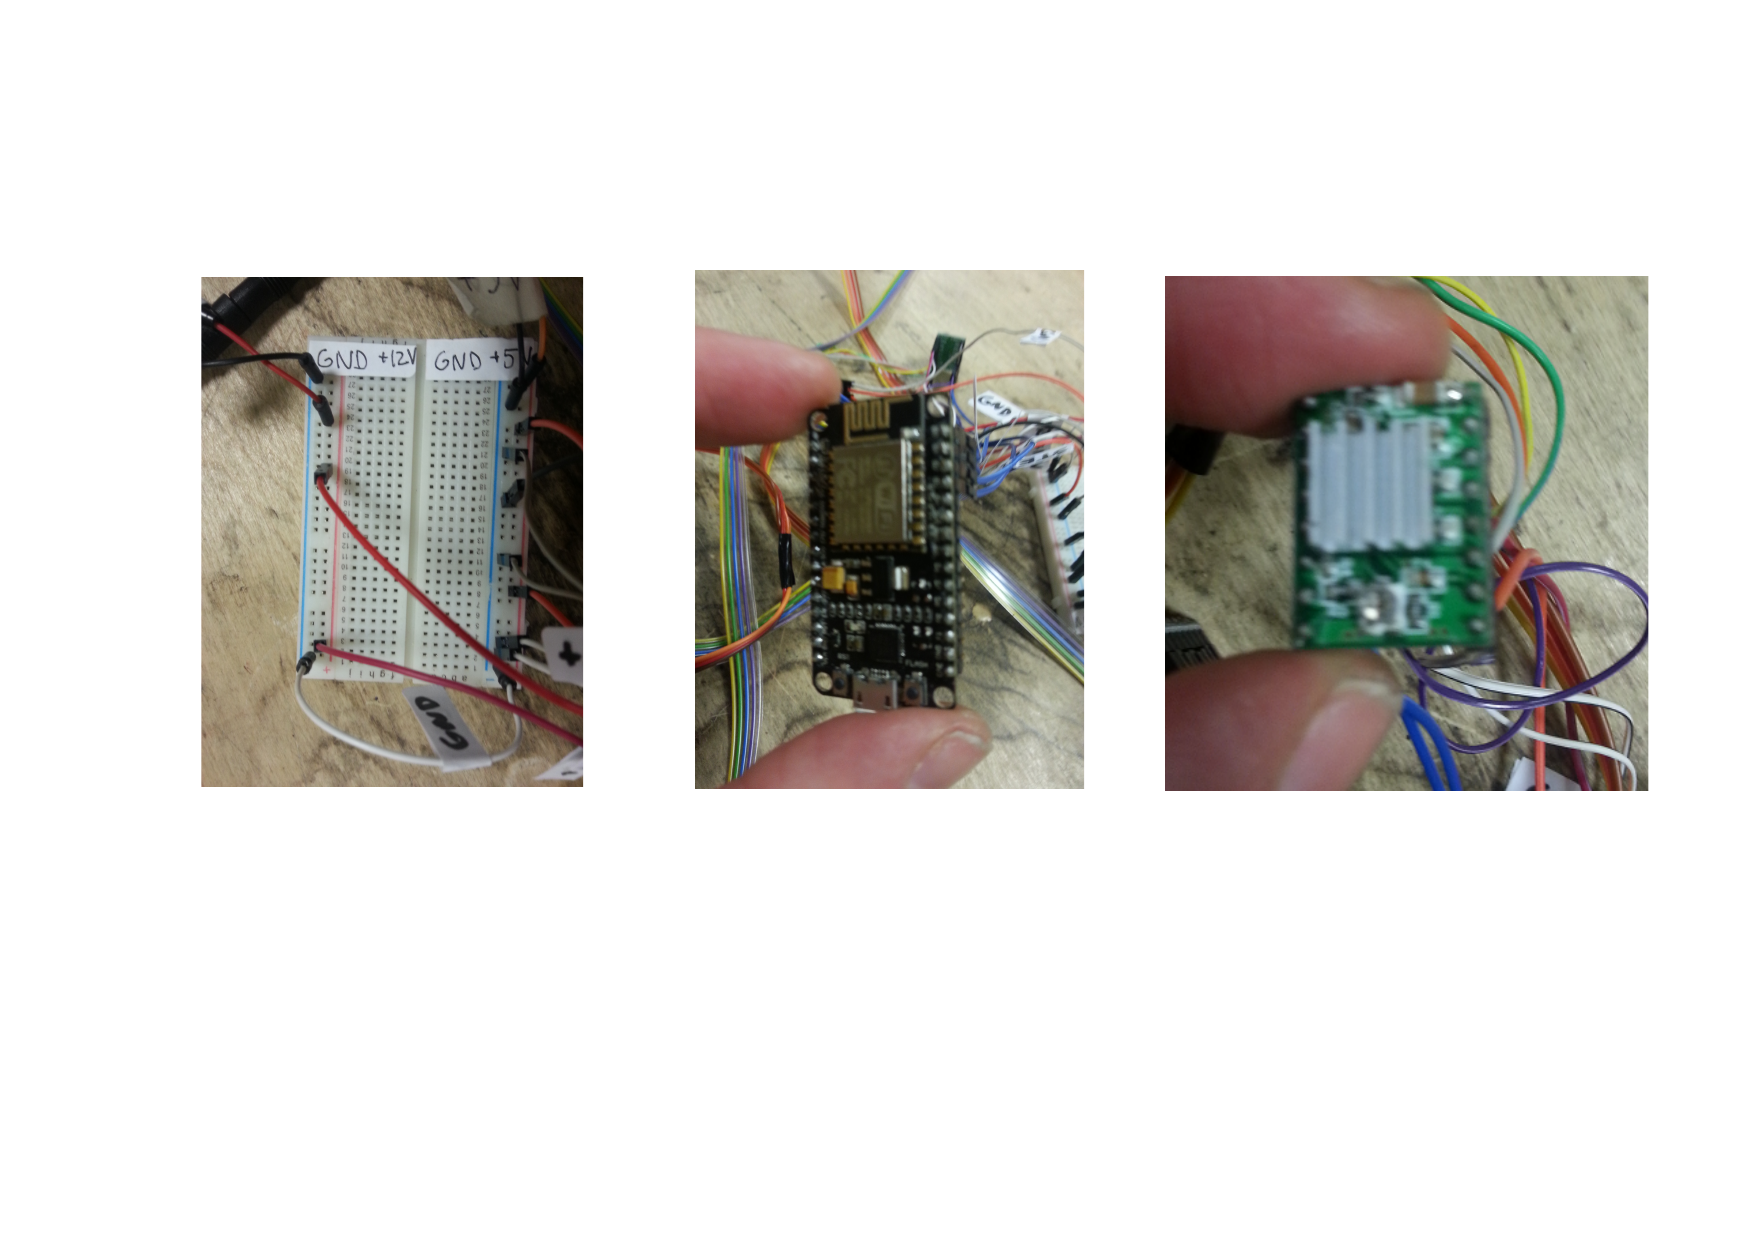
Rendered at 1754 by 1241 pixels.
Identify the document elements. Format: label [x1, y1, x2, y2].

picture [1165, 276, 1649, 791]
picture [201, 277, 584, 787]
picture [695, 270, 1085, 789]
